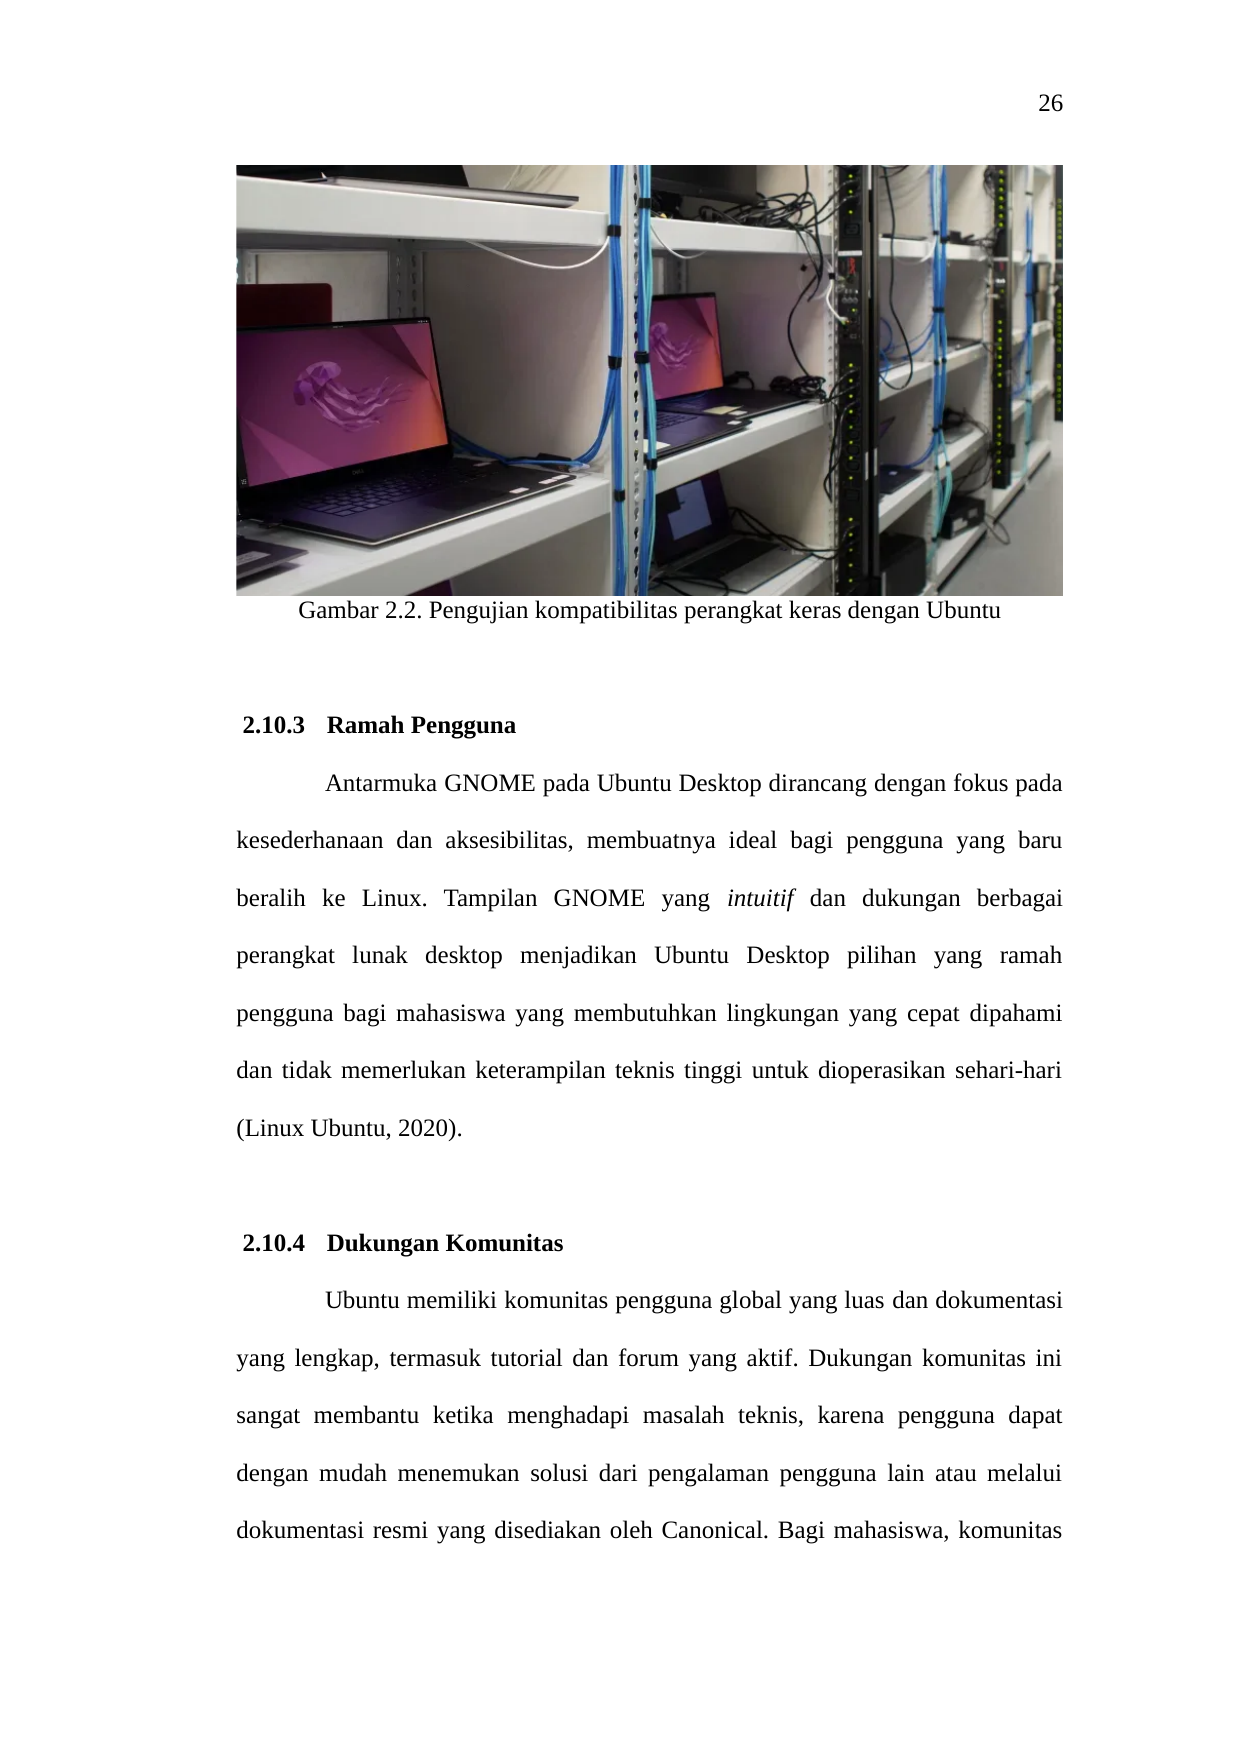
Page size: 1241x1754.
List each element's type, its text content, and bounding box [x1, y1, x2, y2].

text Ubuntu memiliki komunitas pengguna global yang luas dan dokumentasi yang lengkap, termasuk tutorial dan forum yang aktif. Dukungan komunitas ini sangat membantu ketika menghadapi masalah teknis, karena pengguna dapat dengan mudah menemukan solusi dari pengalaman pengguna lain atau melalui dokumentasi resmi yang disediakan oleh Canonical. Bagi mahasiswa, komunitas [236, 1286, 1063, 1544]
picture [236, 165, 1063, 596]
subtitle Ramah Pengguna [236, 711, 1063, 739]
text Gambar 2.2. Pengujian kompatibilitas perangkat keras dengan Ubuntu [236, 596, 1063, 624]
text Antarmuka GNOME pada Ubuntu Desktop dirancang dengan fokus pada kesederhanaan dan aksesibilitas, membuatnya ideal bagi pengguna yang baru beralih ke Linux. Tampilan GNOME yang intuitif dan dukungan berbagai perangkat lunak desktop menjadikan Ubuntu Desktop pilihan yang ramah pengguna bagi mahasiswa yang membutuhkan lingkungan yang cepat dipahami dan tidak memerlukan keterampilan teknis tinggi untuk dioperasikan sehari-hari (Linux Ubuntu, 2020)⁠. [236, 768, 1063, 1142]
subtitle Dukungan Komunitas [236, 1228, 1063, 1257]
